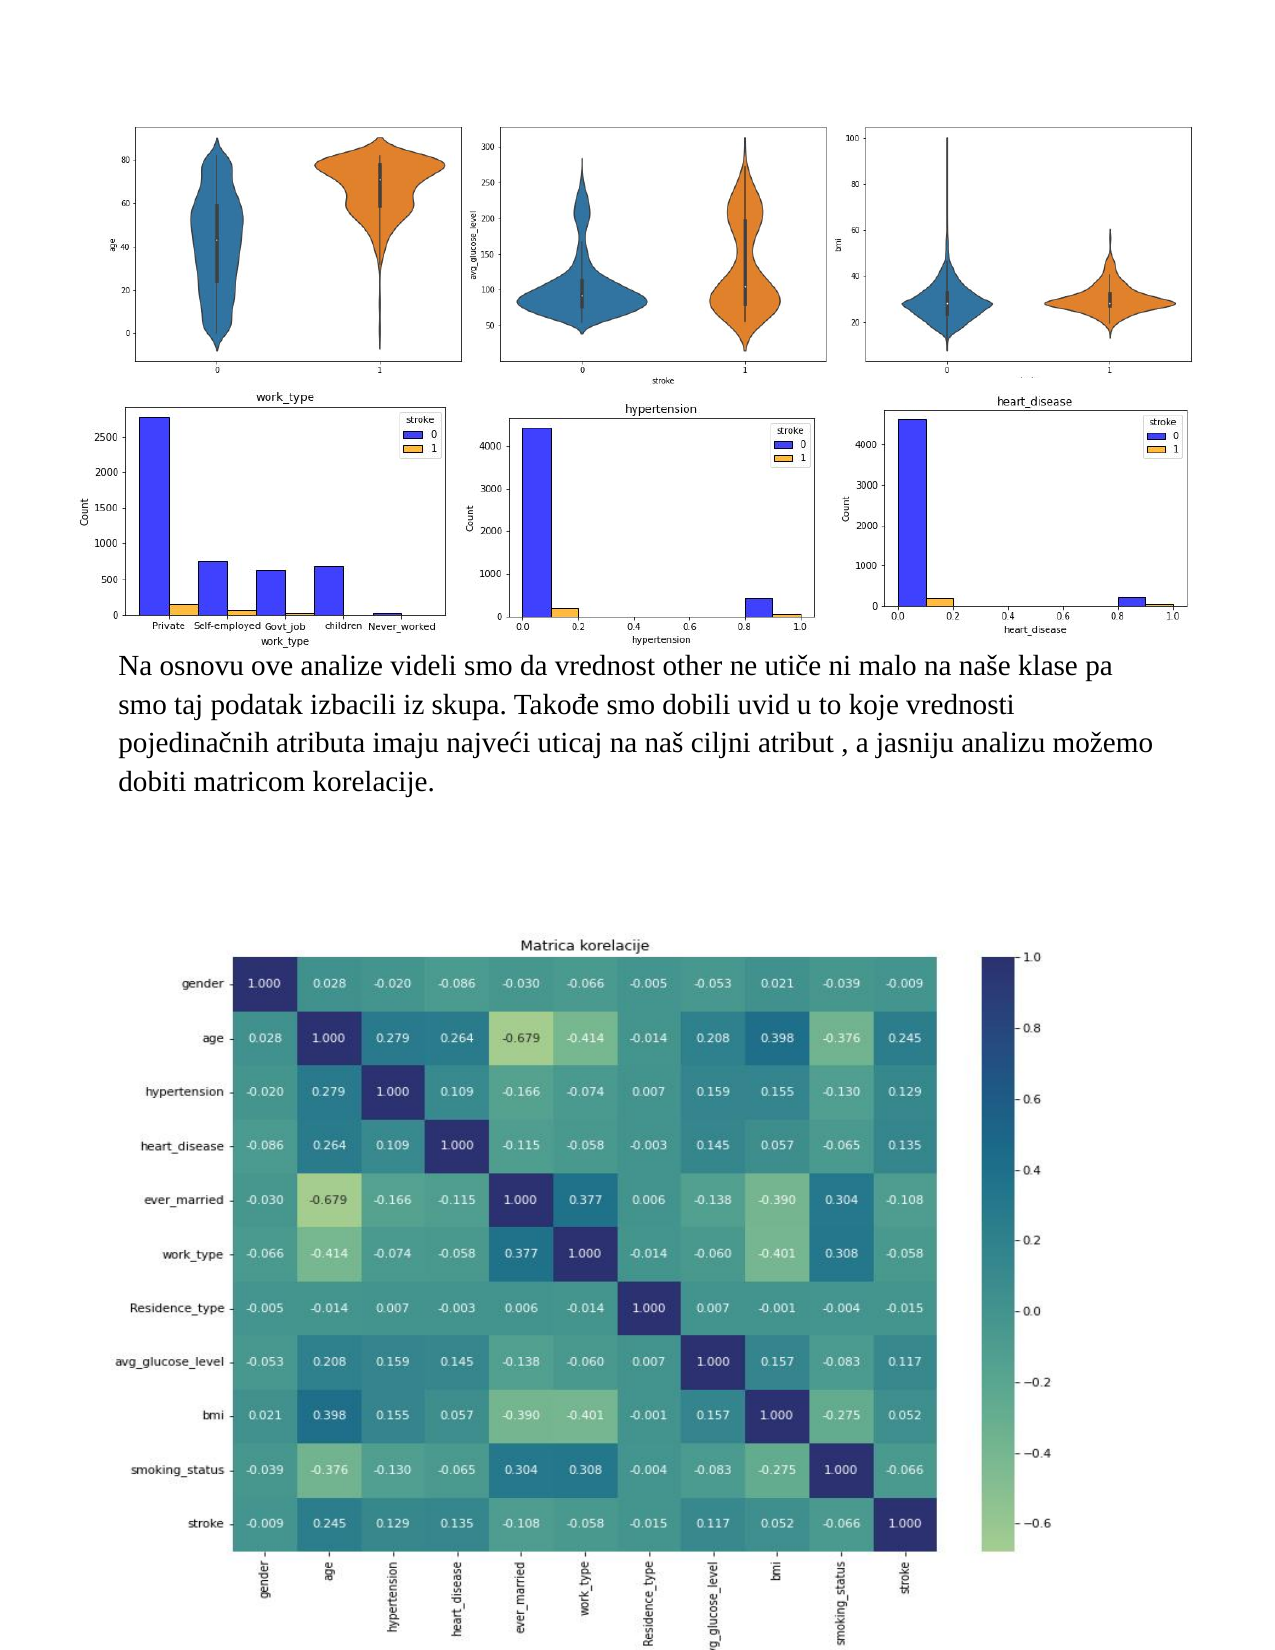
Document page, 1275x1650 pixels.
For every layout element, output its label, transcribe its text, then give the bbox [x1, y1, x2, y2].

picture [73, 118, 1225, 649]
text Na osnovu ove analize videli smo da vrednost other ne utiče ni malo na naše klase pa smo taj podatak izbacili iz skupa. Takođe smo dobili uvid u to koje vrednosti pojedinačnih atributa imaju najveći uticaj na naš ciljni atribut , a jasniju analizu možemo dobiti matricom korelacije. [118, 638, 1157, 798]
picture [91, 864, 1227, 1650]
